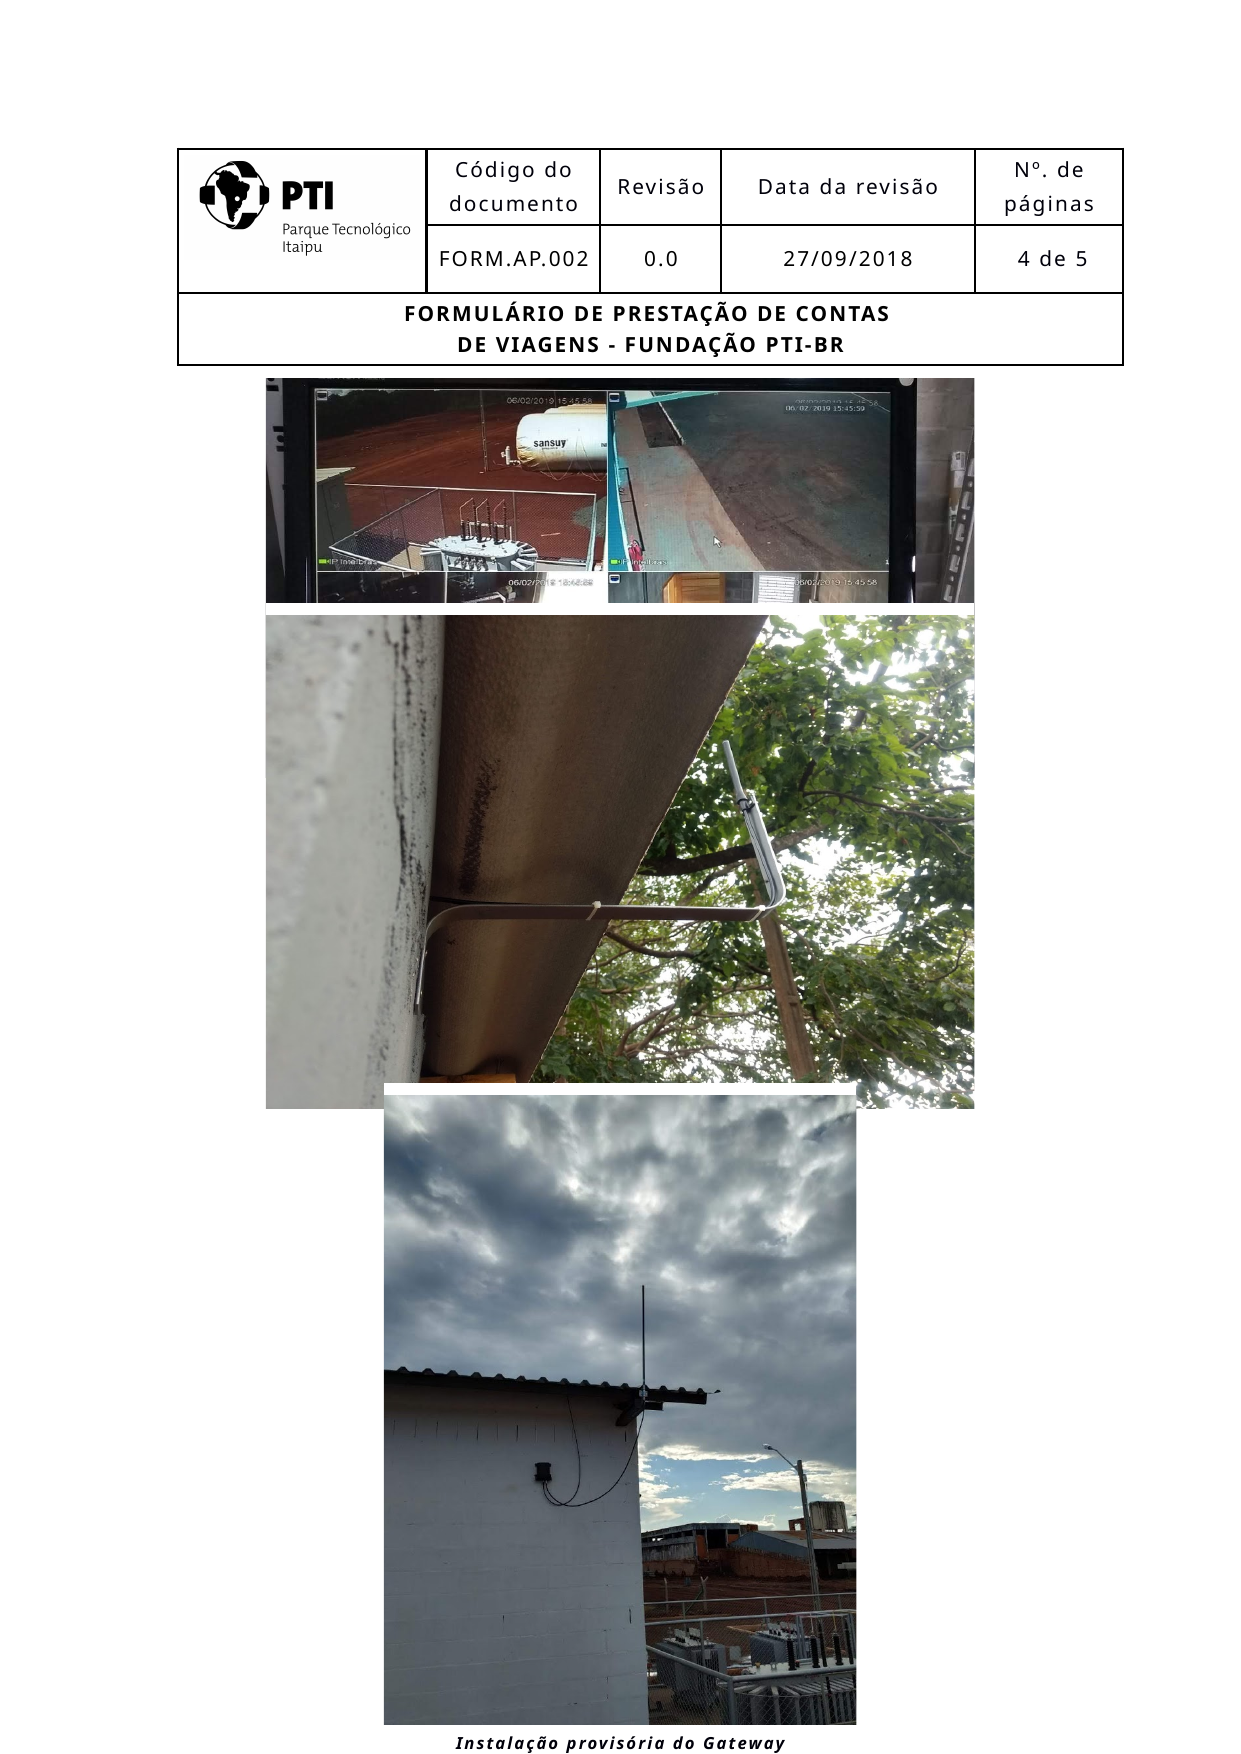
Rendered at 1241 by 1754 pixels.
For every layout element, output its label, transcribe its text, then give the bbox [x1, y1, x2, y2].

text Fixação da antena em uma das propriedades [266, 1109, 383, 1138]
picture [265, 378, 975, 1725]
text Fixação da antena em uma das propriedades [857, 1109, 974, 1138]
picture [183, 155, 421, 260]
text Instalação provisória do Gateway [384, 1725, 856, 1754]
